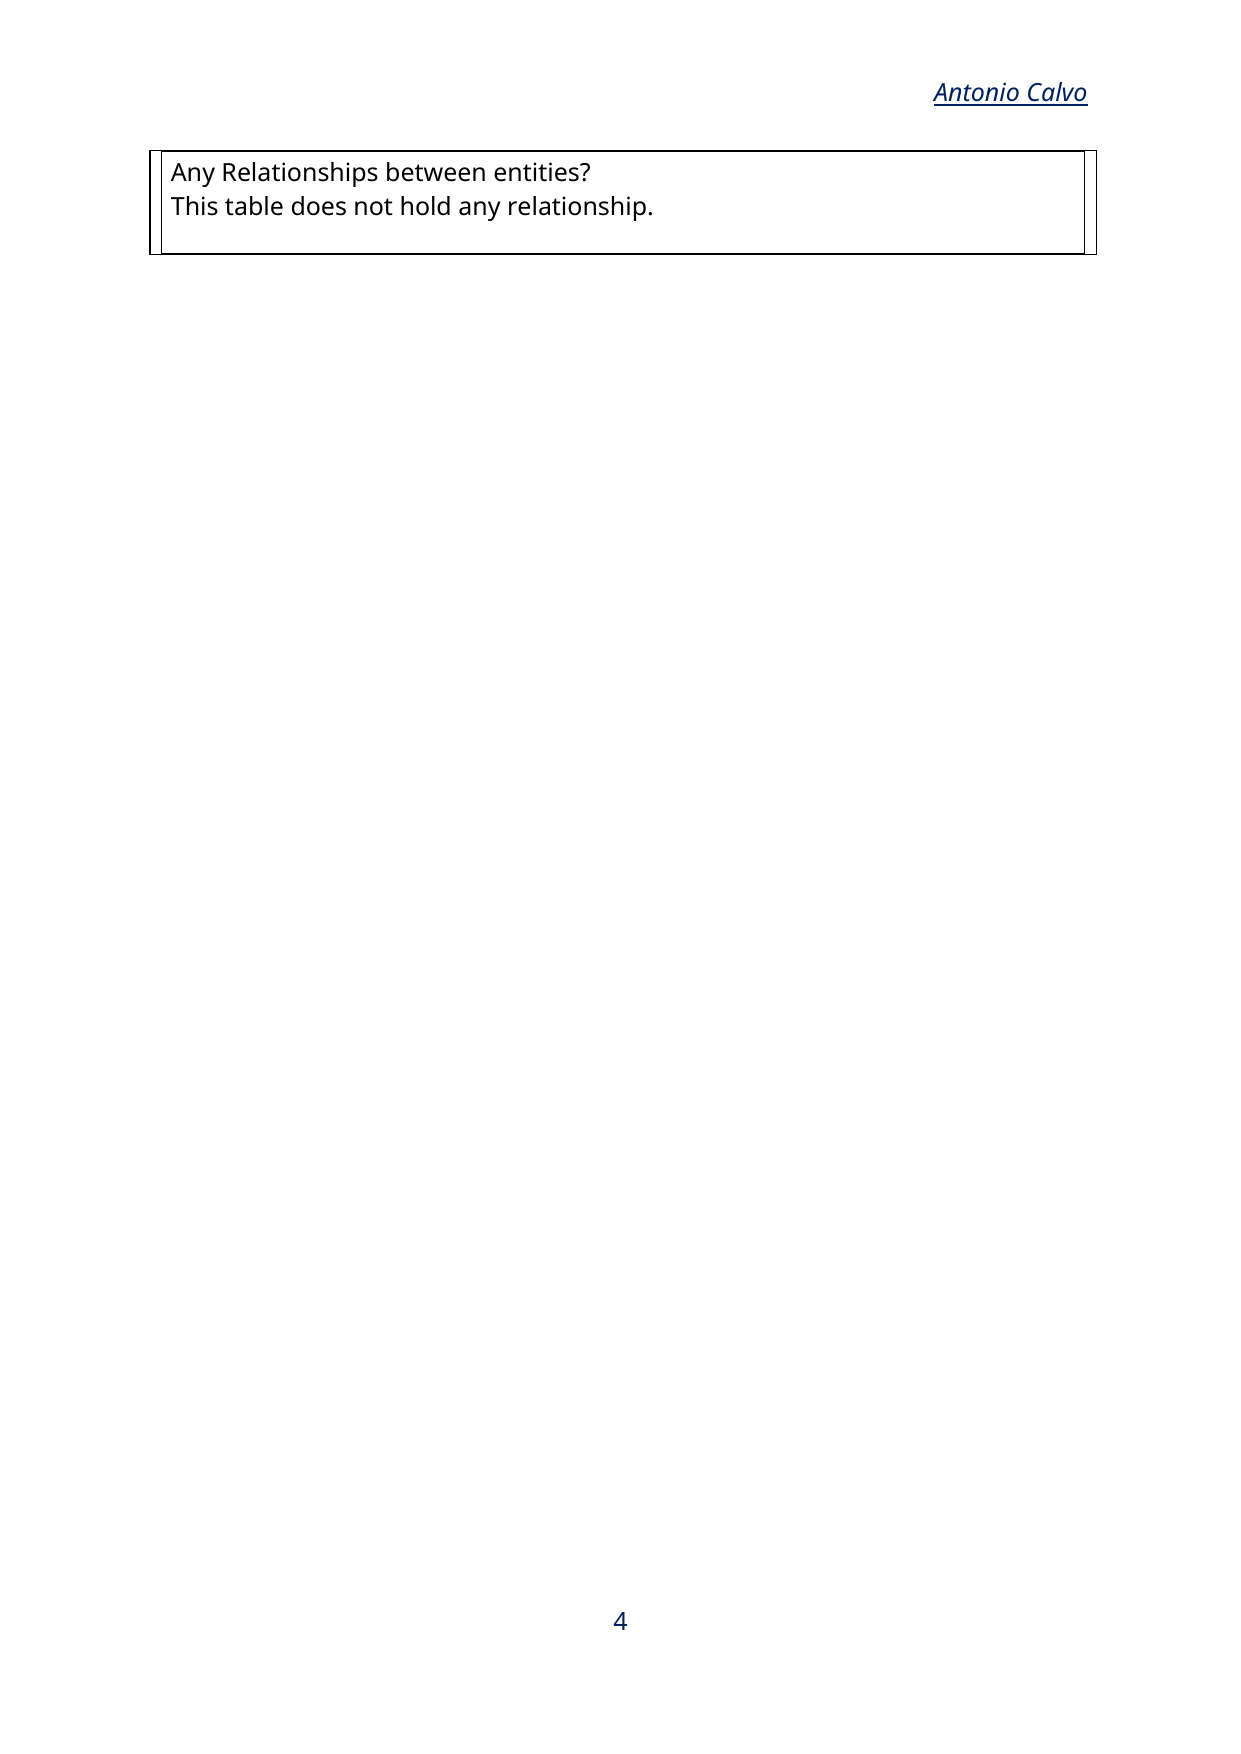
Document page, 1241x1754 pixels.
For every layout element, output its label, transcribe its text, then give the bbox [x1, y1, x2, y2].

table_cell Any Relationships between entities? This table does not hold any relationship. [162, 152, 1084, 253]
